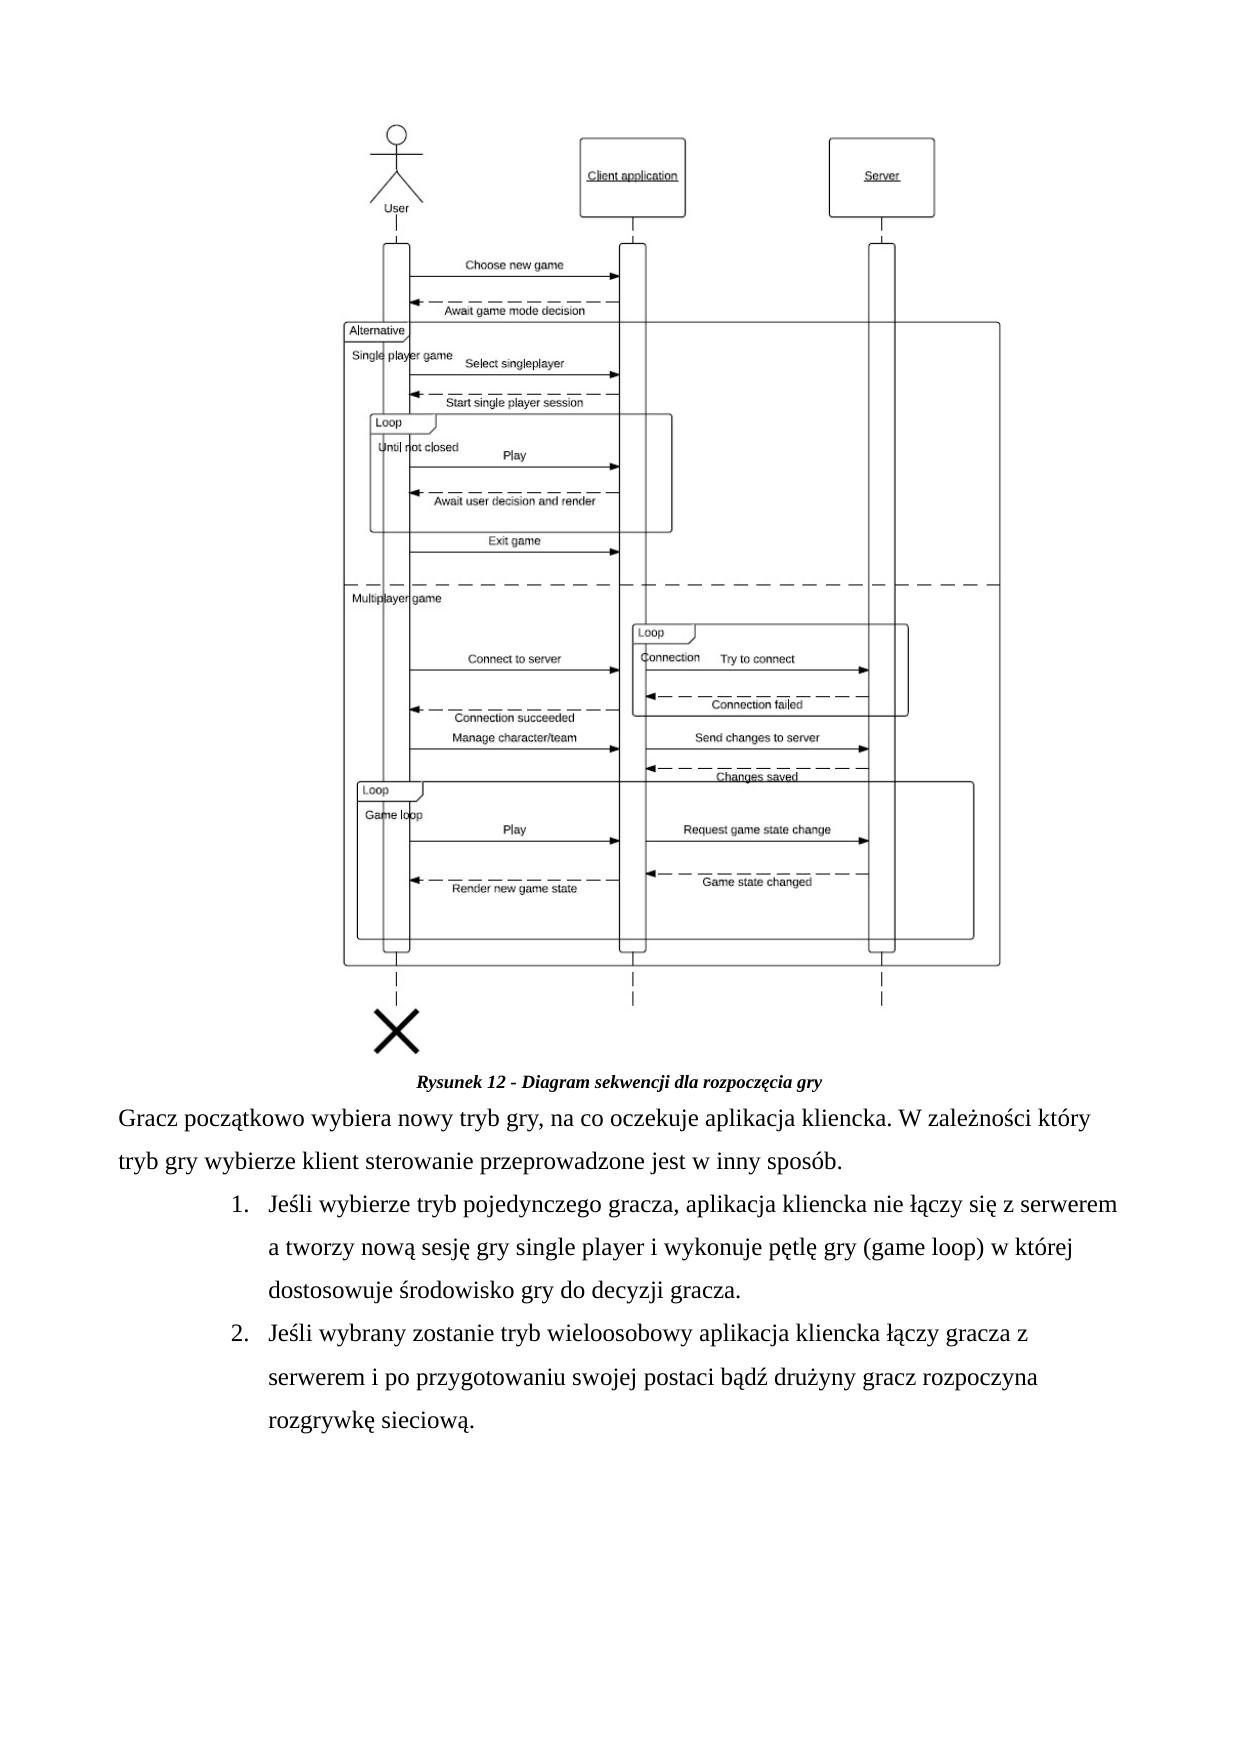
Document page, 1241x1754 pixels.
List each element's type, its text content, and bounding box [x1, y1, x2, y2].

text Rysunek 12 - Diagram sekwencji dla rozpoczęcia gry [118, 1071, 1122, 1092]
picture [273, 118, 1042, 1056]
list Jeśli wybrany zostanie tryb wieloosobowy aplikacja kliencka łączy gracza z serwerem i po przygotowaniu swojej postaci bądź drużyny gracz rozpoczyna rozgrywkę sieciową. [231, 1318, 1122, 1433]
text Gracz początkowo wybiera nowy tryb gry, na co oczekuje aplikacja kliencka. W zależności który tryb gry wybierze klient sterowanie przeprowadzone jest w inny sposób. [118, 1103, 1122, 1175]
list Jeśli wybierze tryb pojedynczego gracza, aplikacja kliencka nie łączy się z serwerem a tworzy nową sesję gry single player i wykonuje pętlę gry (game loop) w której dostosowuje środowisko gry do decyzji gracza. [231, 1189, 1122, 1304]
